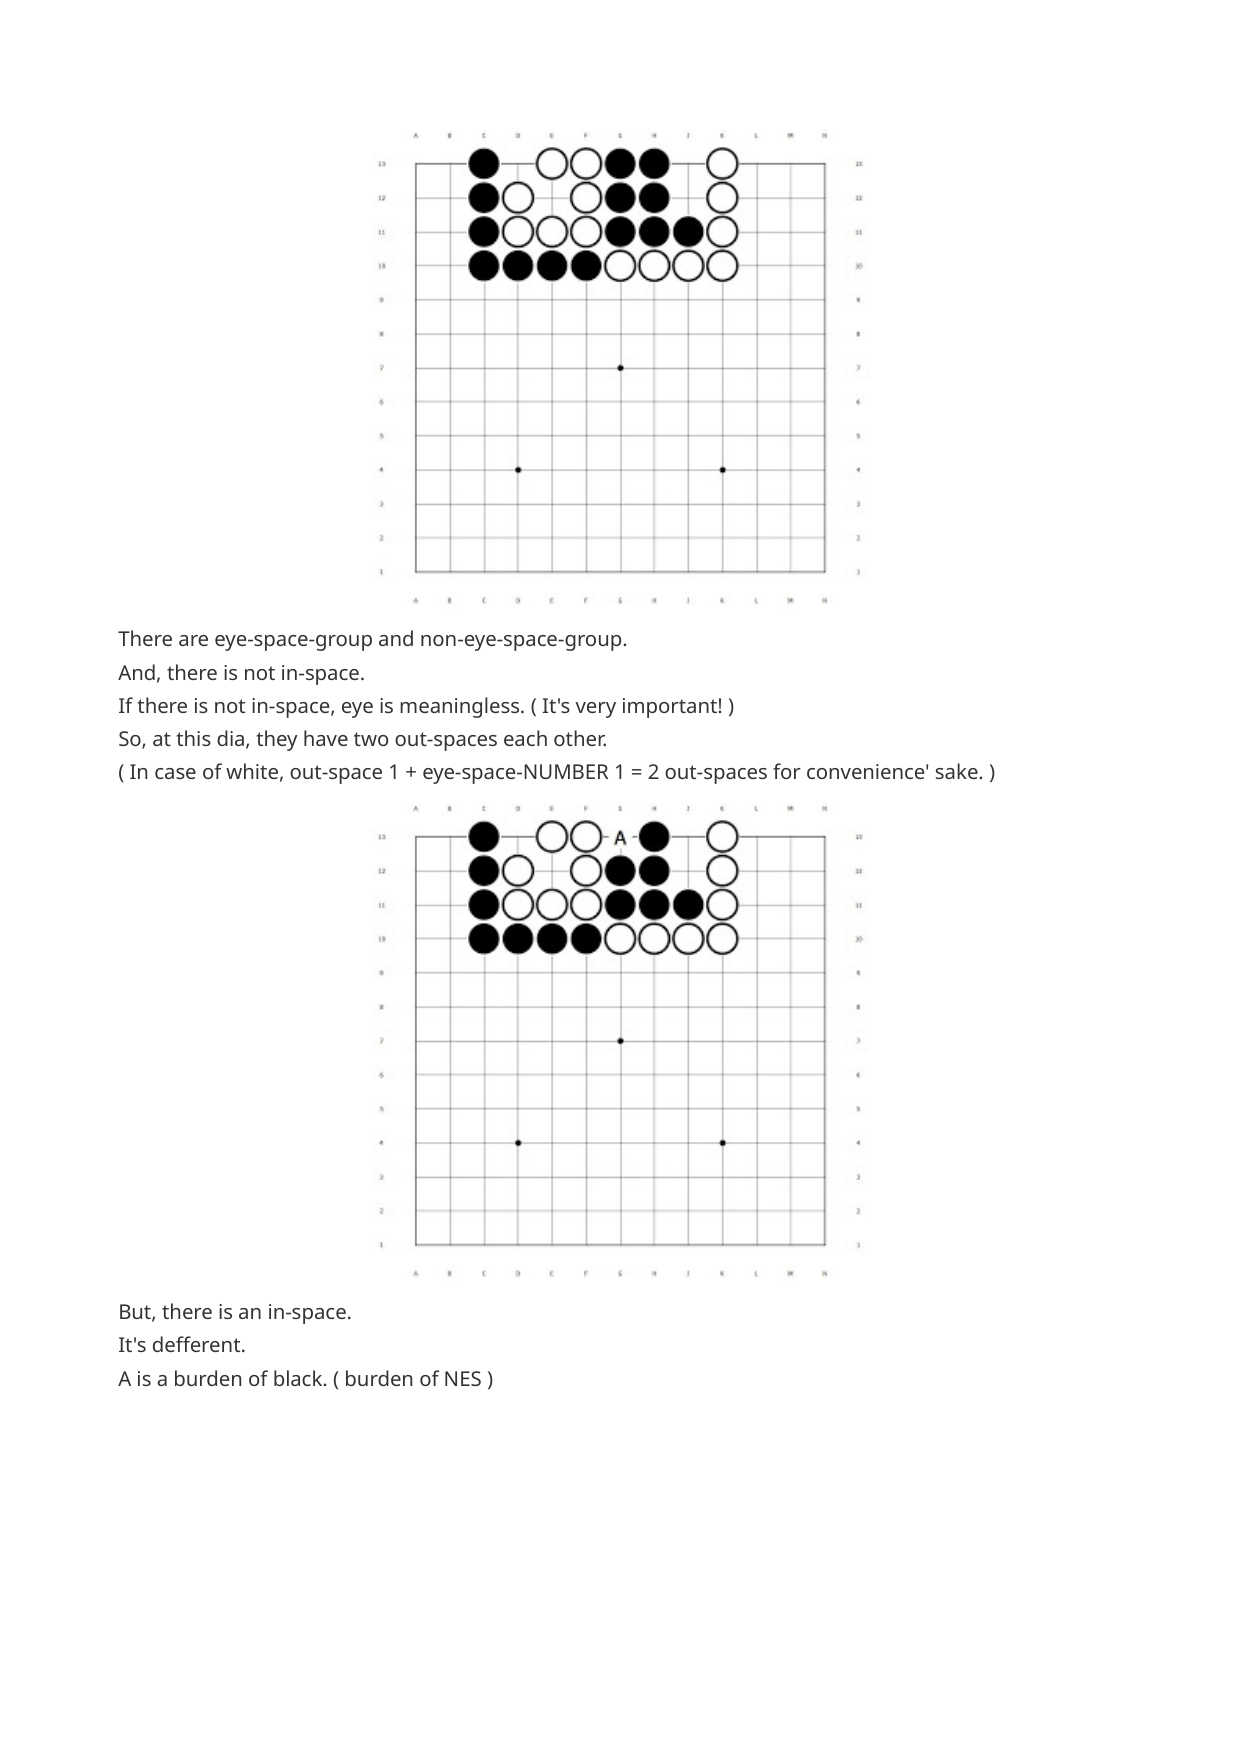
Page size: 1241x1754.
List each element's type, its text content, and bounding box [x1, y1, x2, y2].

text But, there is an in-space. It's defferent. A is a burden of black. ( burden of NES ) [118, 1298, 1122, 1392]
text There are eye-space-group and non-eye-space-group. And, there is not in-space. If there is not in-space, eye is meaningless. ( It's very important! ) So, at this dia, they have two out-spaces each other. ( In case of white, out-space 1 + eye-space-NUMBER 1 = 2 out-spaces for convenience' sake. ) [118, 625, 1122, 786]
picture [371, 119, 870, 618]
picture [371, 792, 870, 1291]
